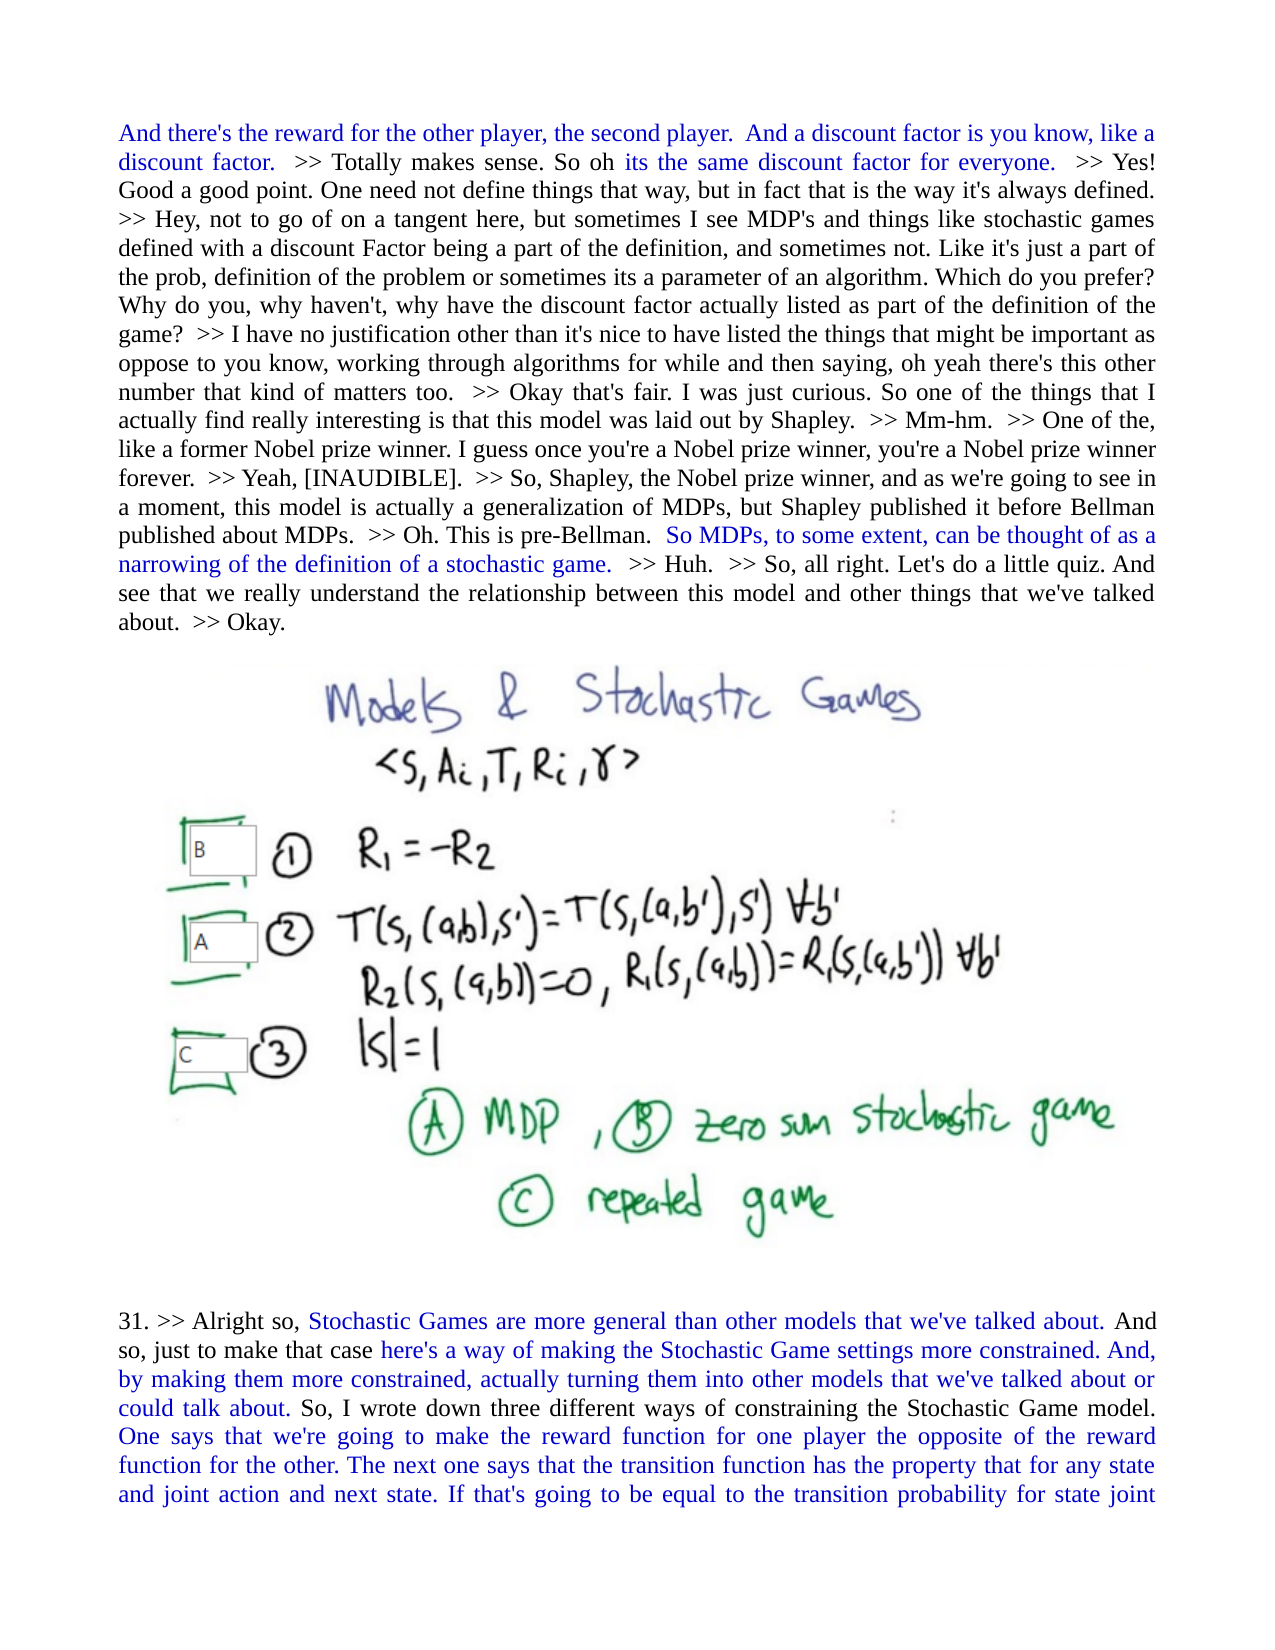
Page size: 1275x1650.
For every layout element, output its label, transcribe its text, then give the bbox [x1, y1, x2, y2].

picture [118, 664, 1157, 1249]
text And there's the reward for the other player, the second player. And a discount factor is you know, like a discount factor. >> Totally makes sense. So oh its the same discount factor for everyone. >> Yes! Good a good point. One need not define things that way, but in fact that is the way it's always defined. >> Hey, not to go of on a tangent here, but sometimes I see MDP's and things like stochastic games defined with a discount Factor being a part of the definition, and sometimes not. Like it's just a part of the prob, definition of the problem or sometimes its a parameter of an algorithm. Which do you prefer? Why do you, why haven't, why have the discount factor actually listed as part of the definition of the game? >> I have no justification other than it's nice to have listed the things that might be important as oppose to you know, working through algorithms for while and then saying, oh yeah there's this other number that kind of matters too. >> Okay that's fair. I was just curious. So one of the things that I actually find really interesting is that this model was laid out by Shapley. >> Mm-hm. >> One of the, like a former Nobel prize winner. I guess once you're a Nobel prize winner, you're a Nobel prize winner forever. >> Yeah, [INAUDIBLE]. >> So, Shapley, the Nobel prize winner, and as we're going to see in a moment, this model is actually a generalization of MDPs, but Shapley published it before Bellman published about MDPs. >> Oh. This is pre-Bellman. So MDPs, to some extent, can be thought of as a narrowing of the definition of a stochastic game. >> Huh. >> So, all right. Let's do a little quiz. And see that we really understand the relationship between this model and other things that we've talked about. >> Okay. [118, 118, 1157, 636]
text 31. >> Alright so, Stochastic Games are more general than other models that we've talked about. And so, just to make that case here's a way of making the Stochastic Game settings more constrained. And, by making them more constrained, actually turning them into other models that we've talked about or could talk about. So, I wrote down three different ways of constraining the Stochastic Game model. One says that we're going to make the reward function for one player the opposite of the reward function for the other. The next one says that the transition function has the property that for any state and joint action and next state. If that's going to be equal to the transition probability for state joint [118, 1306, 1157, 1508]
